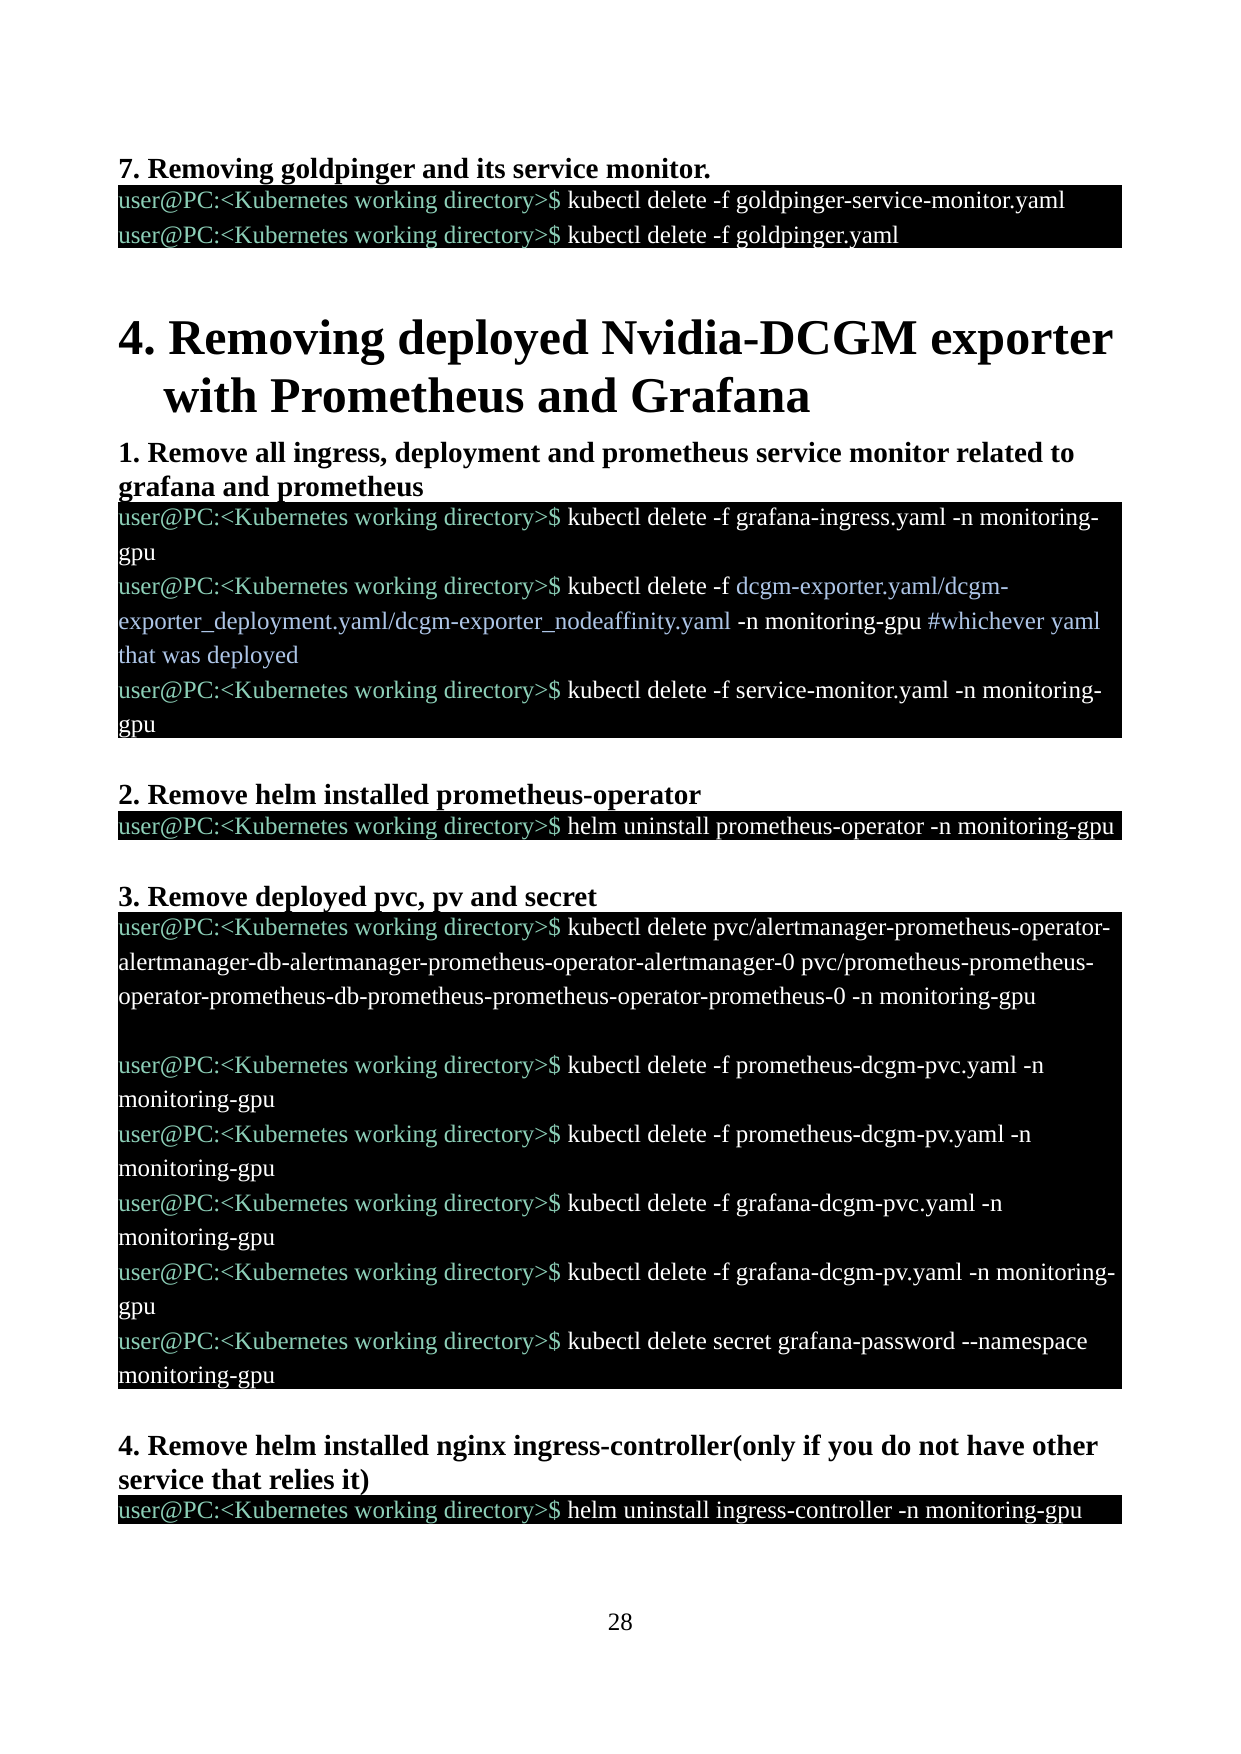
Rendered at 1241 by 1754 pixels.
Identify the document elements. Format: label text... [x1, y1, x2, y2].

text 7. Removing goldpinger and its service monitor. [118, 152, 1122, 185]
text 3. Remove deployed pvc, pv and secret [118, 879, 1122, 912]
text 1. Remove all ingress, deployment and prometheus service monitor related to grafana and prometheus [118, 435, 1122, 502]
text user@PC:<Kubernetes working directory>$ kubectl delete -f grafana-dcgm-pvc.yaml -n monitoring-gpu [118, 1188, 1122, 1251]
text user@PC:<Kubernetes working directory>$ kubectl delete -f goldpinger.yaml [118, 220, 1122, 248]
text user@PC:<Kubernetes working directory>$ helm uninstall prometheus-operator -n monitoring-gpu [118, 811, 1122, 840]
text user@PC:<Kubernetes working directory>$ kubectl delete pvc/alertmanager-prometheus-operator-alertmanager-db-alertmanager-prometheus-operator-alertmanager-0 pvc/prometheus-prometheus-operator-prometheus-db-prometheus-prometheus-operator-prometheus-0 -n monitoring-gpu [118, 912, 1122, 1010]
text 2. Remove helm installed prometheus-operator [118, 777, 1122, 811]
text user@PC:<Kubernetes working directory>$ kubectl delete -f goldpinger-service-monitor.yaml [118, 185, 1122, 214]
text user@PC:<Kubernetes working directory>$ kubectl delete -f grafana-ingress.yaml -n monitoring-gpu [118, 502, 1122, 566]
text user@PC:<Kubernetes working directory>$ kubectl delete -f grafana-dcgm-pv.yaml -n monitoring-gpu [118, 1257, 1122, 1320]
text user@PC:<Kubernetes working directory>$ kubectl delete secret grafana-password --namespace monitoring-gpu [118, 1326, 1122, 1389]
text 4. Remove helm installed nginx ingress-controller(only if you do not have other service that relies it) [118, 1428, 1122, 1495]
subtitle 4. Removing deployed Nvidia-DCGM exporter with Prometheus and Grafana [118, 308, 1122, 423]
text user@PC:<Kubernetes working directory>$ kubectl delete -f service-monitor.yaml -n monitoring-gpu [118, 675, 1122, 738]
text user@PC:<Kubernetes working directory>$ kubectl delete -f prometheus-dcgm-pvc.yaml -n monitoring-gpu [118, 1050, 1122, 1113]
text user@PC:<Kubernetes working directory>$ kubectl delete -f dcgm-exporter.yaml/dcgm-exporter_deployment.yaml/dcgm-exporter_nodeaffinity.yaml -n monitoring-gpu #whichever yaml that was deployed [118, 571, 1122, 669]
text user@PC:<Kubernetes working directory>$ helm uninstall ingress-controller -n monitoring-gpu [118, 1495, 1122, 1524]
text user@PC:<Kubernetes working directory>$ kubectl delete -f prometheus-dcgm-pv.yaml -n monitoring-gpu [118, 1119, 1122, 1182]
